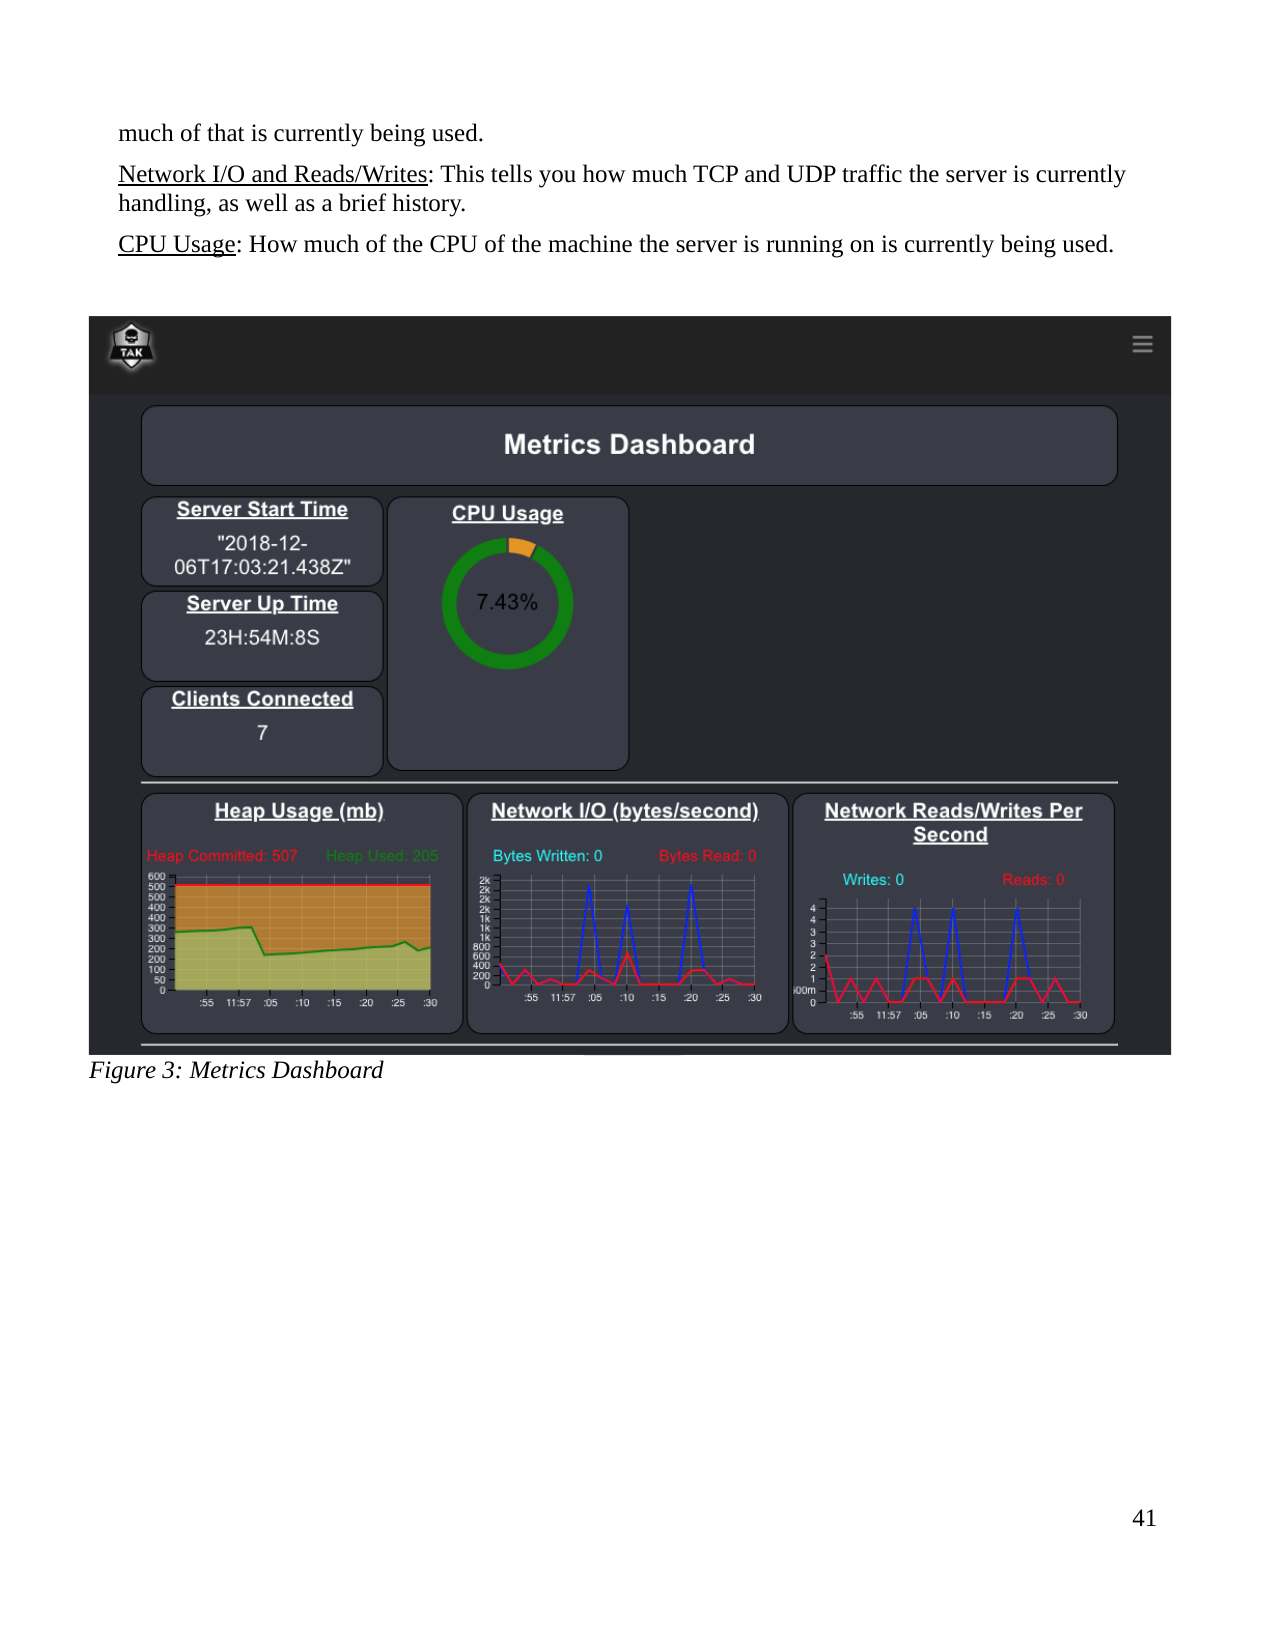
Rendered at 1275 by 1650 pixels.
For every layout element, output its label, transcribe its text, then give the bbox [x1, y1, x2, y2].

text Figure 3: Metrics Dashboard [89, 1056, 1171, 1084]
text much of that is currently being used. [118, 118, 1157, 147]
text Network I/O and Reads/Writes: This tells you how much TCP and UDP traffic the server is currently handling, as well as a brief history. [118, 159, 1157, 217]
text CPU Usage: How much of the CPU of the machine the server is running on is currently being used. [118, 229, 1157, 258]
picture [88, 313, 1172, 1056]
